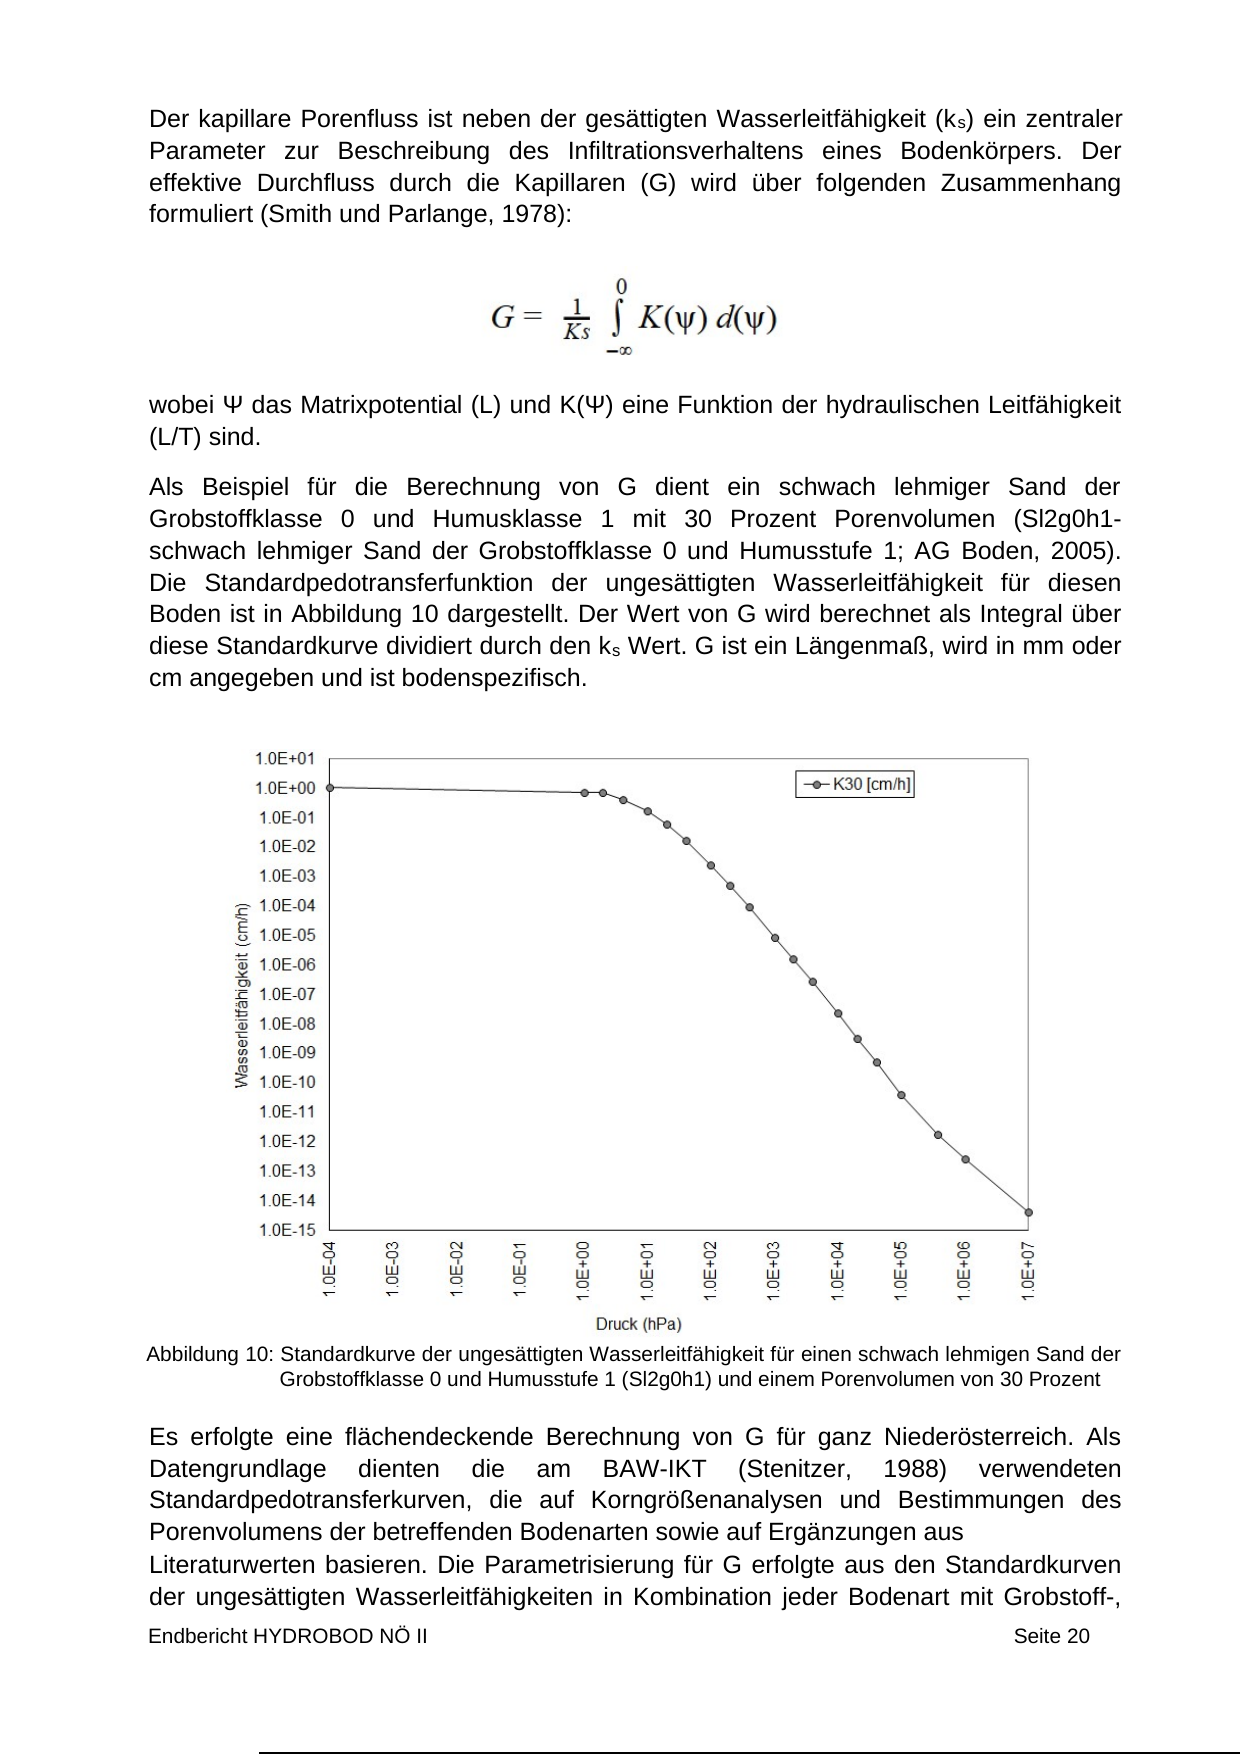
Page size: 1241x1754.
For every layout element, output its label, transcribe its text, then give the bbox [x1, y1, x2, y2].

text Literaturwerten basieren. Die Parametrisierung für G erfolgte aus den Standardkurven der ungesättigten Wasserleitfähigkeiten in Kombination jeder Bodenart mit Grobstoff-, [149, 1550, 1123, 1610]
text Abbildung 10: Standardkurve der ungesättigten Wasserleitfähigkeit für einen schwach lehmigen Sand der Grobstoffklasse 0 und Humusstufe 1 (Sl2g0h1) und einem Porenvolumen von 30 Prozent [146, 1342, 1123, 1390]
text Es erfolgte eine flächendeckende Berechnung von G für ganz Niederösterreich. Als Datengrundlage dienten die am BAW-IKT (Stenitzer, 1988) verwendeten Standardpedotransferkurven, die auf Korngrößenanalysen und Bestimmungen des Porenvolumens der betreffenden Bodenarten sowie auf Ergänzungen aus [149, 1422, 1123, 1546]
text wobei Ψ das Matrixpotential (L) und K(Ψ) eine Funktion der hydraulischen Leitfähigkeit (L/T) sind. [149, 389, 1123, 450]
text Der kapillare Porenfluss ist neben der gesättigten Wasserleitfähigkeit (ks) ein zentraler Parameter zur Beschreibung des Infiltrationsverhaltens eines Bodenkörpers. Der effektive Durchfluss durch die Kapillaren (G) wird über folgenden Zusammenhang formuliert (Smith und Parlange, 1978): [149, 104, 1123, 228]
text Als Beispiel für die Berechnung von G dient ein schwach lehmiger Sand der Grobstoffklasse 0 und Humusklasse 1 mit 30 Prozent Porenvolumen (Sl2g0h1- schwach lehmiger Sand der Grobstoffklasse 0 und Humusstufe 1; AG Boden, 2005). Die Standardpedotransferfunktion der ungesättigten Wasserleitfähigkeit für diesen Boden ist in Abbildung 10 dargestellt. Der Wert von G wird berechnet als Integral über diese Standardkurve dividiert durch den ks Wert. G ist ein Längenmaß, wird in mm oder cm angegeben und ist bodenspezifisch. [149, 472, 1123, 692]
